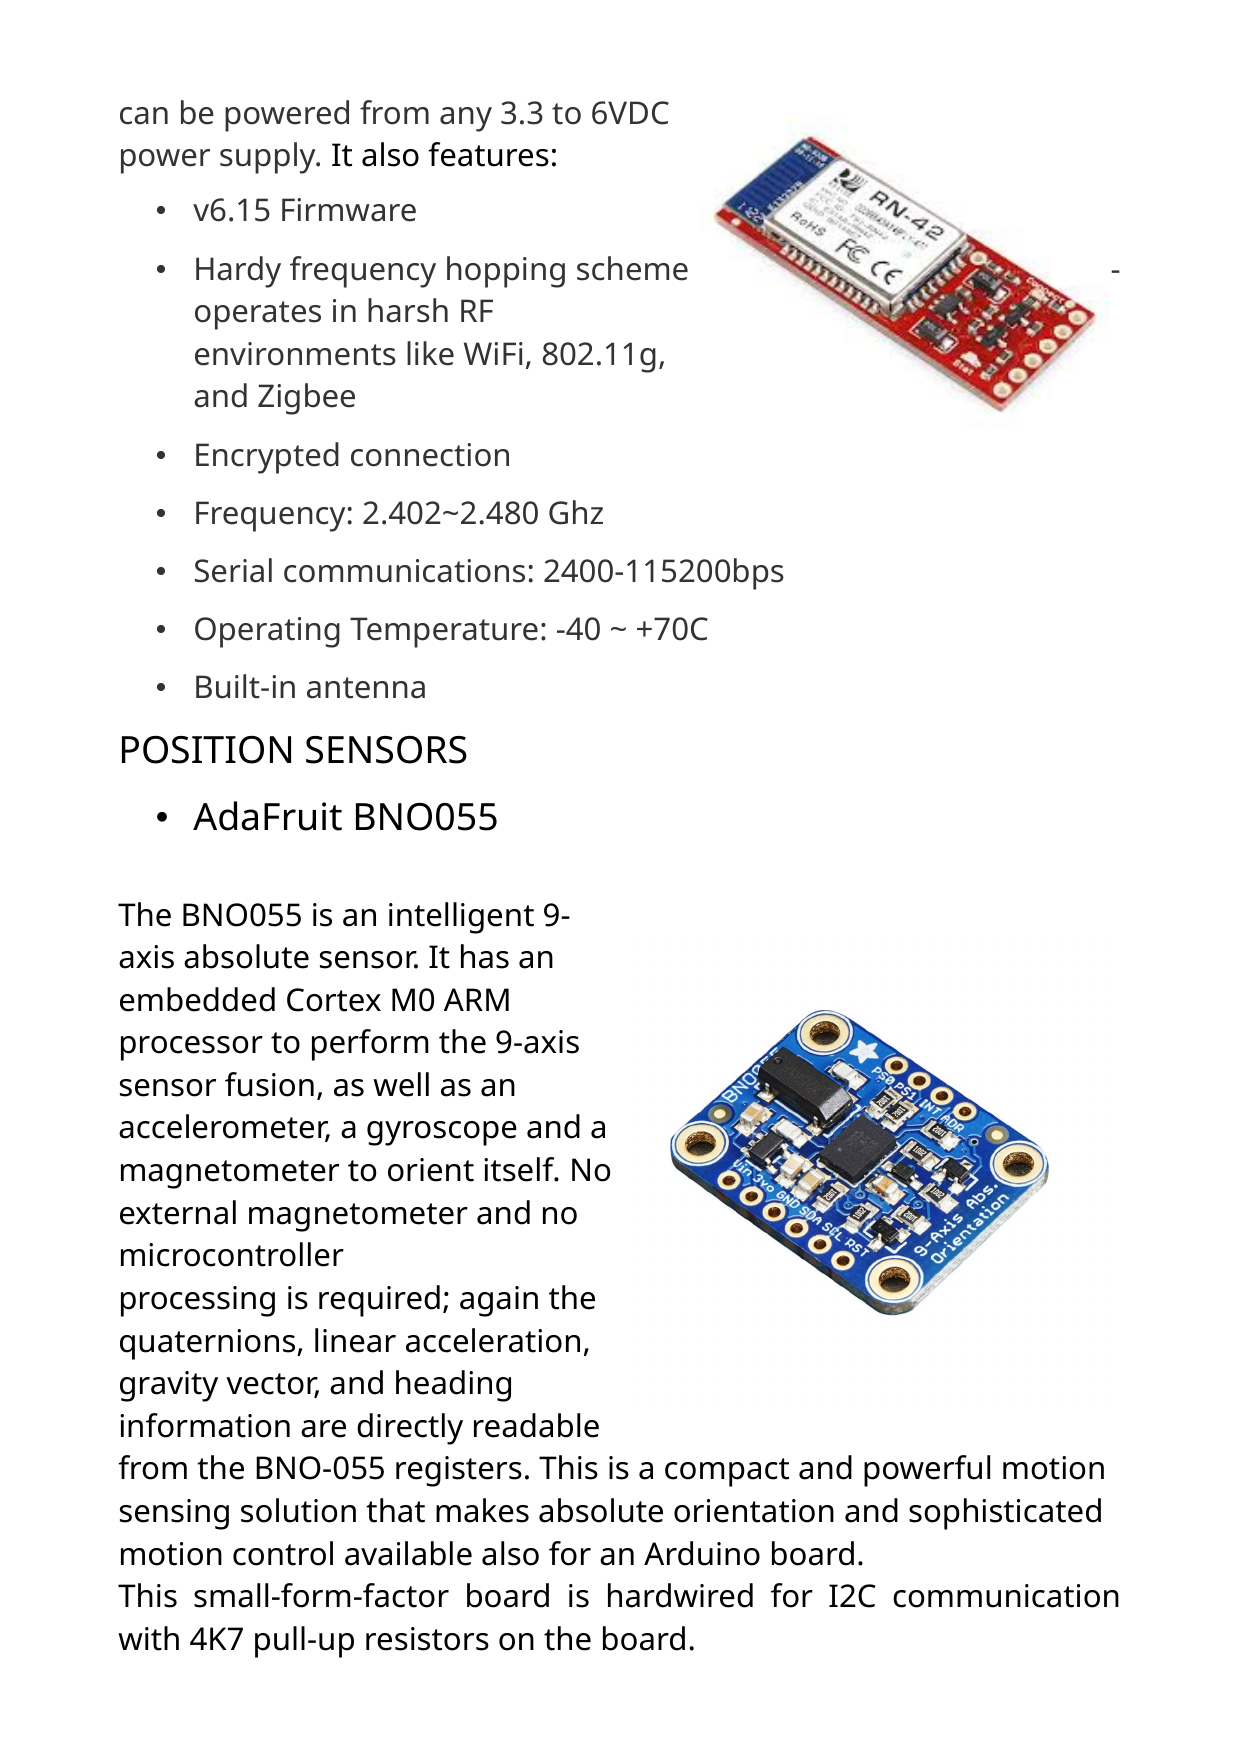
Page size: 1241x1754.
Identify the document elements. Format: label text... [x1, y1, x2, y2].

list [1111, 188, 1122, 231]
list Frequency: 2.402~2.480 Ghz [156, 491, 1122, 533]
list Serial communications: 2400-115200bps [156, 549, 1122, 592]
text This small-form-factor board is hardwired for I2C communication with 4K7 pull-up resistors on the board. [118, 1574, 1122, 1659]
list Encrypted connection [156, 433, 700, 475]
picture [700, 90, 1111, 485]
list Operating Temperature: -40 ~ +70C [156, 607, 1122, 650]
list Built-in antenna [156, 666, 1122, 708]
text The BNO055 is an intelligent 9-axis absolute sensor. It has an embedded Cortex M0 ARM processor to perform the 9-axis sensor fusion, as well as an accelerometer, a gyroscope and a magnetometer to orient itself. No external magnetometer and no microcontroller [118, 892, 1122, 1276]
list Hardy frequency hopping scheme - operates in harsh RF environments like WiFi, 802.11g, and Zigbee [156, 247, 700, 417]
list AdaFruit BNO055 [156, 790, 1122, 841]
list [1111, 433, 1122, 475]
text POSITION SENSORS [118, 724, 1122, 775]
picture [623, 925, 1108, 1407]
text can be powered from any 3.3 to 6VDC power supply. It also features: [118, 91, 700, 176]
text processing is required; again the quaternions, linear acceleration, gravity vector, and heading information are directly readable from the BNO-055 registers. This is a compact and powerful motion sensing solution that makes absolute orientation and sophisticated motion control available also for an Arduino board. [118, 1276, 1122, 1574]
list v6.15 Firmware [156, 188, 700, 231]
